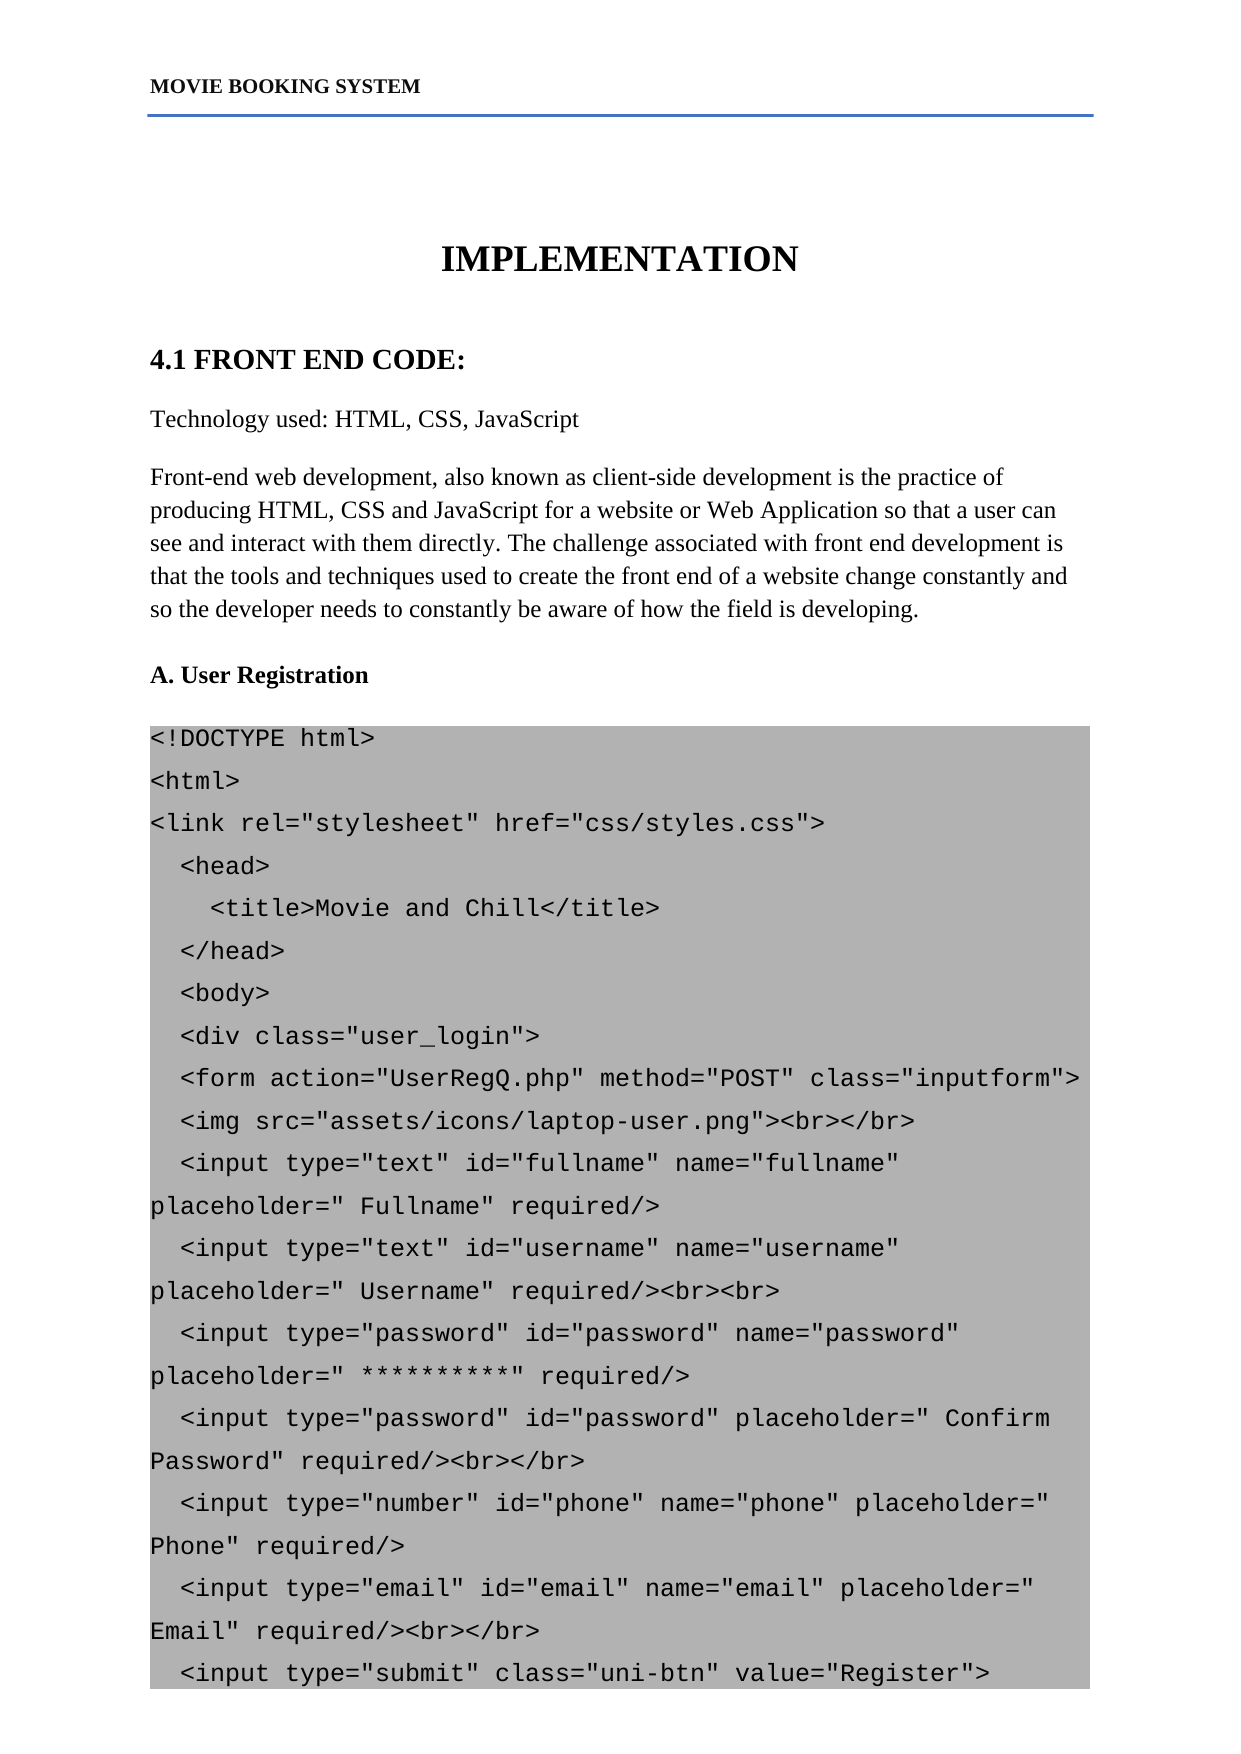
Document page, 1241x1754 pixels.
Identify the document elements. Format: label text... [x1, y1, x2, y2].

text Front-end web development, also known as client-side development is the practice of producing HTML, CSS and JavaScript for a website or Web Application so that a user can see and interact with them directly. The challenge associated with front end development is that the tools and techniques used to create the front end of a website change constantly and so the developer needs to constantly be aware of how the field is developing. [150, 462, 1090, 623]
text <div class="user_login"> [150, 1023, 1090, 1052]
text </head> [150, 938, 1090, 967]
text <form action="UserRegQ.php" method="POST" class="inputform"> [150, 1066, 1090, 1094]
text Technology used: HTML, CSS, JavaScript [150, 404, 1090, 433]
text <input type="text" id="fullname" name="fullname" placeholder=" Fullname" required/> [150, 1151, 1090, 1222]
text <title>Movie and Chill</title> [150, 896, 1090, 924]
text <link rel="stylesheet" href="css/styles.css"> [150, 811, 1090, 839]
text <input type="email" id="email" name="email" placeholder=" Email" required/><br></br> [150, 1576, 1090, 1647]
text <img src="assets/icons/laptop-user.png"><br></br> [150, 1108, 1090, 1137]
text A. User Registration [150, 660, 1090, 689]
text <head> [150, 853, 1090, 882]
text <input type="password" id="password" placeholder=" Confirm Password" required/><br></br> [150, 1406, 1090, 1477]
text <input type="password" id="password" name="password" placeholder=" **********" required/> [150, 1321, 1090, 1392]
text <!DOCTYPE html> [150, 726, 1090, 754]
text IMPLEMENTATION [150, 236, 1089, 279]
text 4.1 FRONT END CODE: [150, 342, 1090, 376]
text <input type="submit" class="uni-btn" value="Register"> [150, 1661, 1090, 1689]
text <body> [150, 981, 1090, 1009]
text <input type="text" id="username" name="username" placeholder=" Username" required/><br><br> [150, 1236, 1090, 1307]
text <html> [150, 768, 1090, 797]
text <input type="number" id="phone" name="phone" placeholder=" Phone" required/> [150, 1491, 1090, 1562]
